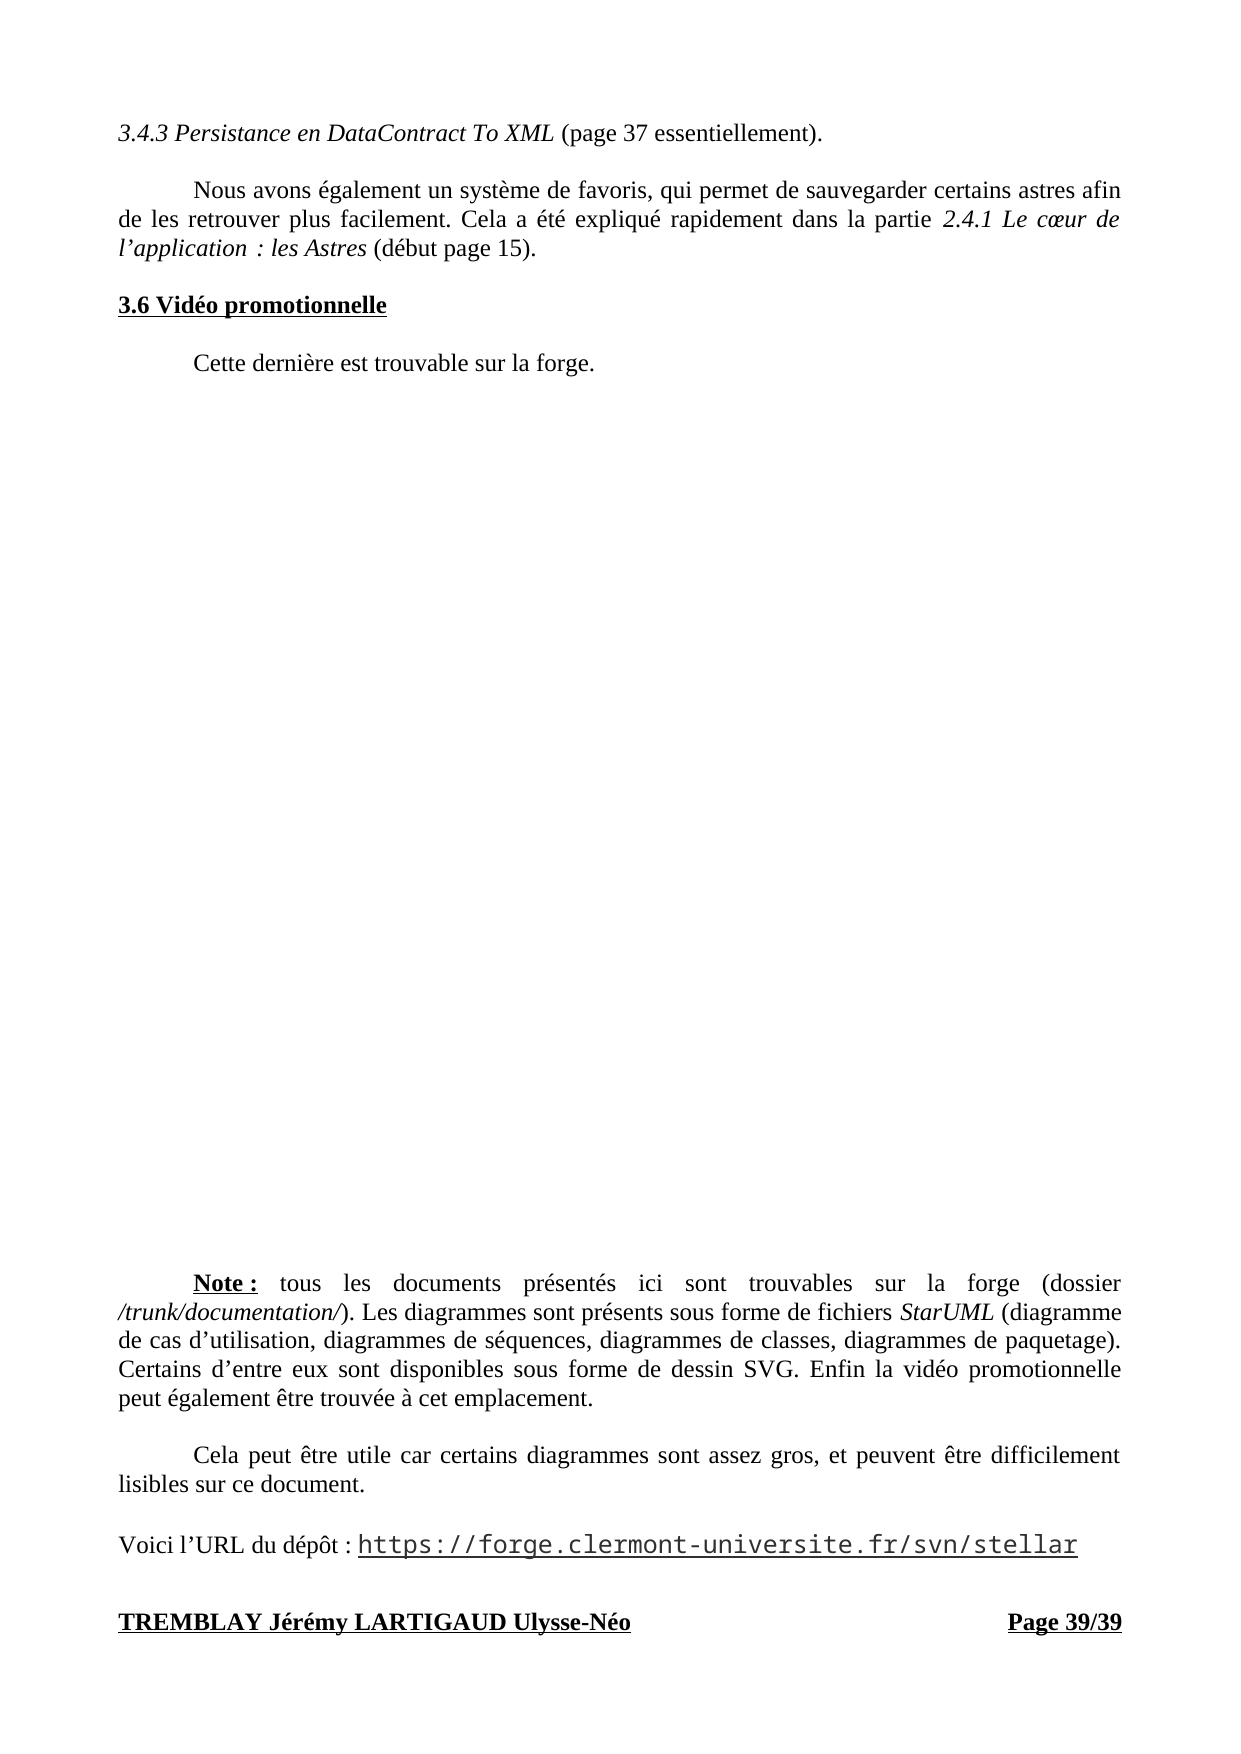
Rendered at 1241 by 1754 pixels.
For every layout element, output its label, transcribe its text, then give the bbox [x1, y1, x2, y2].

text Nous avons également un système de favoris, qui permet de sauvegarder certains astres afin de les retrouver plus facilement. Cela a été expliqué rapidement dans la partie 2.4.1 Le cœur de l’application : les Astres (début page 15). [118, 176, 1122, 262]
text 3.6 Vidéo promotionnelle [118, 291, 1122, 319]
text Cette dernière est trouvable sur la forge. [118, 348, 1122, 377]
text Voici l’URL du dépôt : https://forge.clermont-universite.fr/svn/stellar [118, 1527, 1122, 1561]
text Note : tous les documents présentés ici sont trouvables sur la forge (dossier /trunk/documentation/). Les diagrammes sont présents sous forme de fichiers StarUML (diagramme de cas d’utilisation, diagrammes de séquences, diagrammes de classes, diagrammes de paquetage). Certains d’entre eux sont disponibles sous forme de dessin SVG. Enfin la vidéo promotionnelle peut également être trouvée à cet emplacement. [118, 1268, 1122, 1412]
text Cela peut être utile car certains diagrammes sont assez gros, et peuvent être difficilement lisibles sur ce document. [118, 1441, 1122, 1498]
text 3.4.3 Persistance en DataContract To XML (page 37 essentiellement). [118, 118, 1122, 147]
